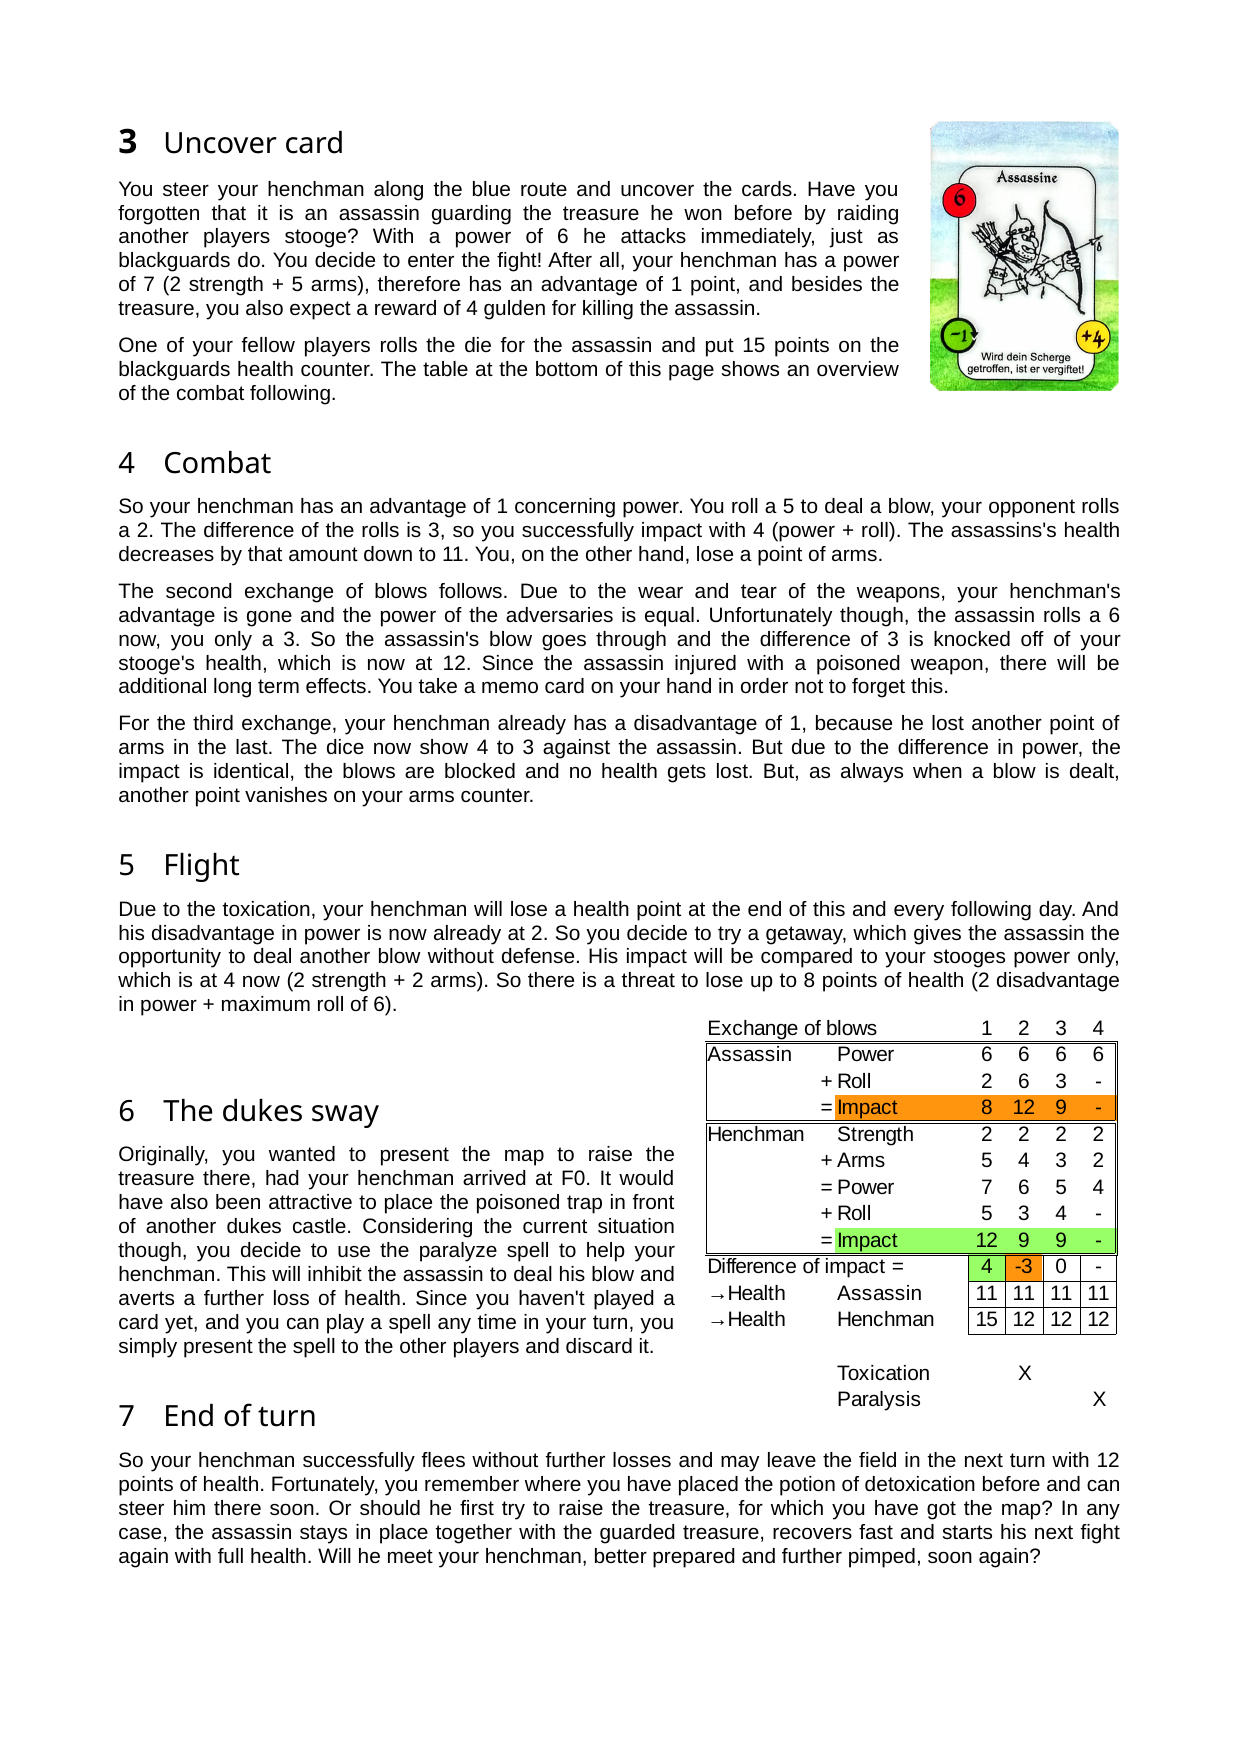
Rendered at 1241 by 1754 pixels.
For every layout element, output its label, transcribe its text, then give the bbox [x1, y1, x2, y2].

subtitle The dukes sway [118, 1090, 1117, 1130]
text For the third exchange, your henchman already has a disadvantage of 1, because he lost another point of arms in the last. The dice now show 4 to 3 against the assassin. But due to the difference in power, the impact is identical, the blows are blocked and no health gets lost. But, as always when a blow is dealt, another point vanishes on your arms counter. [118, 711, 1122, 807]
text Originally, you wanted to present the map to raise the treasure there, had your henchman arrived at F0. It would have also been attractive to place the poisoned trap in front of another dukes castle. Considering the current situation though, you decide to use the paralyze spell to help your henchman. This will inhibit the assassin to deal his blow and averts a further loss of health. Since you haven't played a card yet, and you can play a spell any time in your turn, you simply present the spell to the other players and discard it. [118, 1142, 1122, 1358]
subtitle Combat [118, 442, 1122, 482]
subtitle Uncover card [118, 118, 1122, 164]
text So your henchman has an advantage of 1 concerning power. You roll a 5 to deal a blow, your opponent rolls a 2. The difference of the rolls is 3, so you successfully impact with 4 (power + roll). The assassins's health decreases by that amount down to 11. You, on the other hand, lose a point of arms. [118, 494, 1122, 566]
subtitle End of turn [118, 1395, 1122, 1435]
text The second exchange of blows follows. Due to the wear and tear of the weapons, your henchman's advantage is gone and the power of the adversaries is equal. Unfortunately though, the assassin rolls a 6 now, you only a 3. So the assassin's blow goes through and the difference of 3 is knocked off of your stooge's health, which is now at 12. Since the assassin injured with a poisoned weapon, there will be additional long term effects. You take a memo card on your hand in order not to forget this. [118, 578, 1122, 698]
text One of your fellow players rolls the die for the assassin and put 15 points on the blackguards health counter. The table at the bottom of this page shows an overview of the combat following. [118, 333, 1122, 404]
text Due to the toxication, your henchman will lose a health point at the end of this and every following day. And his disadvantage in power is now already at 2. So you decide to try a getaway, which gives the assassin the opportunity to deal another blow without defense. His impact will be compared to your stooges power only, which is at 4 now (2 strength + 2 arms). So there is a threat to lose up to 8 points of health (2 disadvantage in power + maximum roll of 6). [118, 896, 1122, 1016]
text So your henchman successfully flees without further losses and may leave the field in the next turn with 12 points of health. Fortunately, you remember where you have placed the potion of detoxication before and can steer him there soon. Or should he first try to raise the treasure, for which you have got the map? In any case, the assassin stays in place together with the guarded treasure, recovers fast and starts his next fight again with full health. Will he meet your henchman, better prepared and further pimped, soon again? [118, 1448, 1122, 1567]
subtitle Flight [118, 844, 1122, 884]
text You steer your henchman along the blue route and uncover the cards. Have you forgotten that it is an assassin guarding the treasure he won before by raiding another players stooge? With a power of 6 he attacks immediately, just as blackguards do. You decide to enter the fight! After all, your henchman has a power of 7 (2 strength + 5 arms), therefore has an advantage of 1 point, and besides the treasure, you also expect a reward of 4 gulden for killing the assassin. [118, 176, 930, 320]
